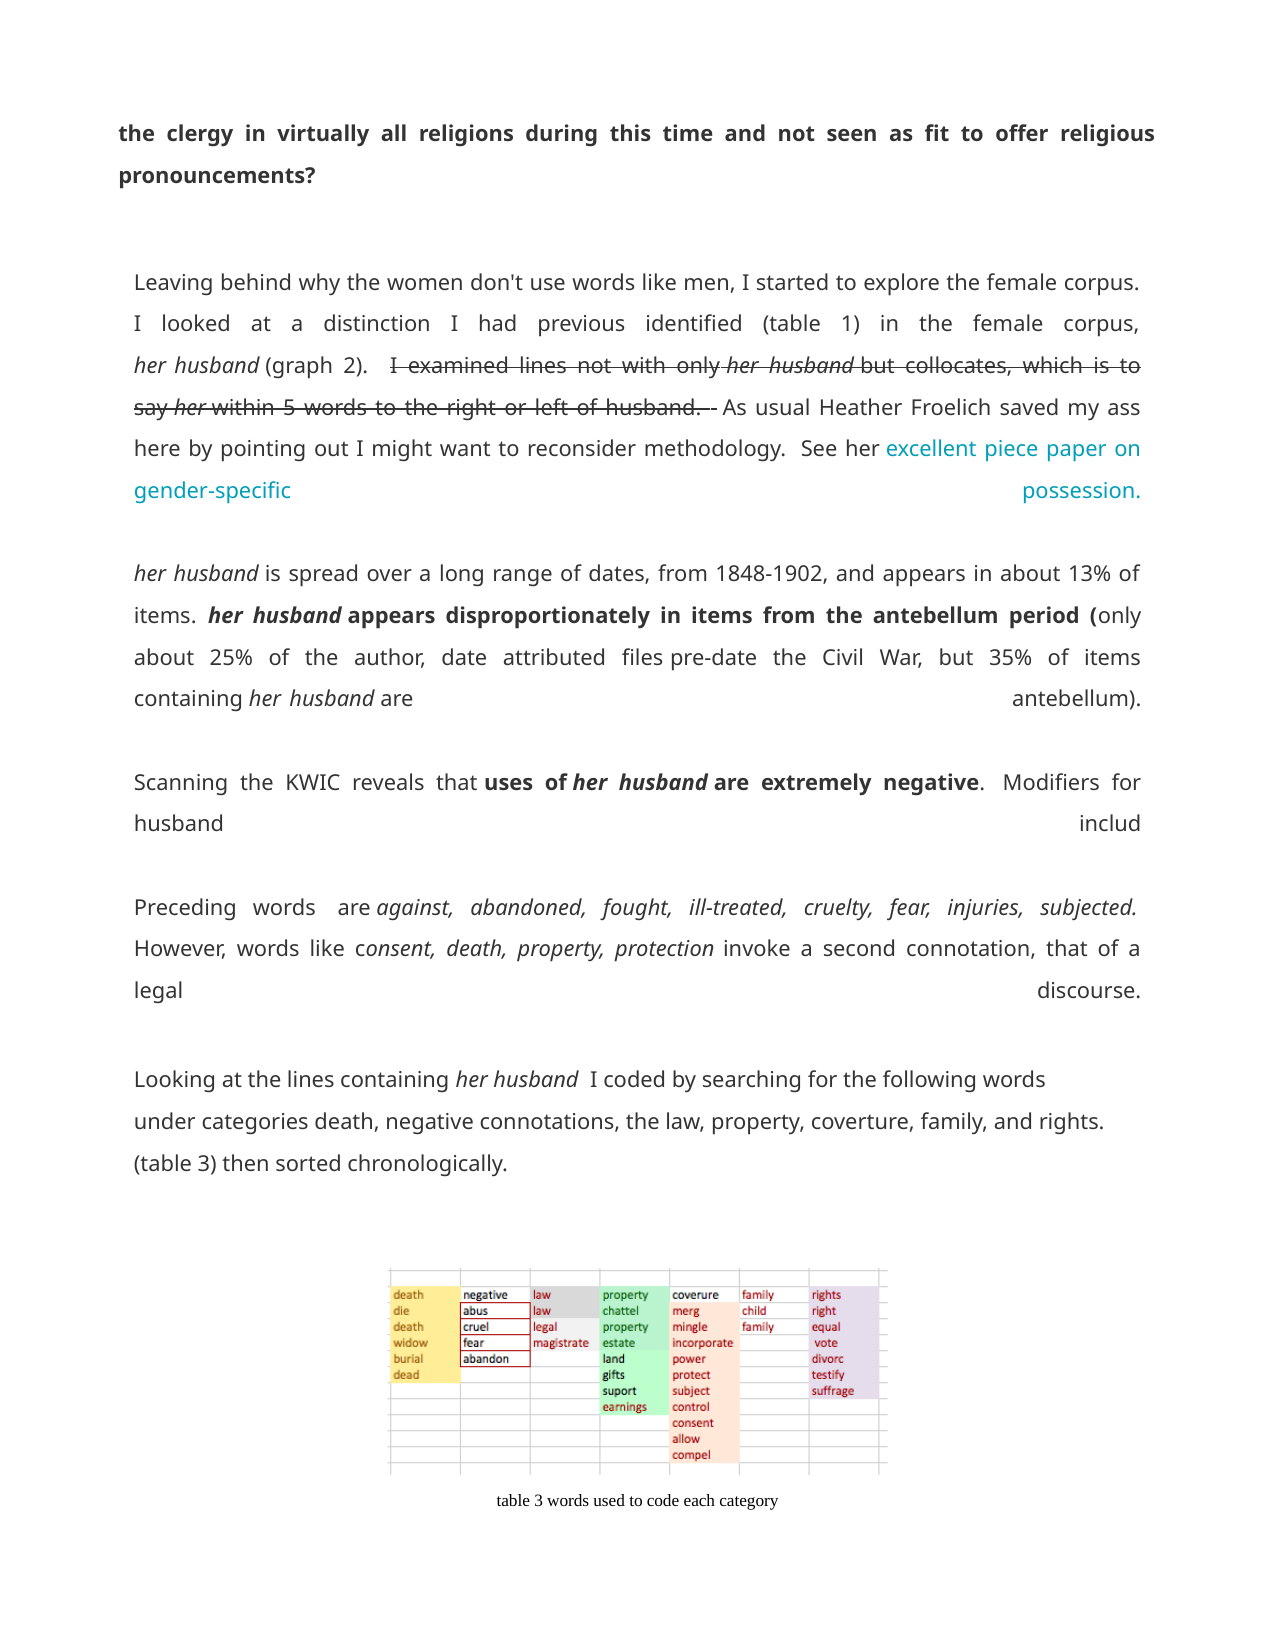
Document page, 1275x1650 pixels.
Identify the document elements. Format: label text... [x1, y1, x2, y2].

text Looking at the lines containing her husband I coded by searching for the following words under categories death, negative connotations, the law, property, coverture, family, and rights. (table 3) then sorted chronologically. [134, 1064, 1141, 1177]
text the clergy in virtually all religions during this time and not seen as fit to offer religious pronouncements? [118, 118, 1157, 189]
picture [387, 1268, 888, 1475]
text Leaving behind why the women don't use words like men, I started to explore the female corpus. I looked at a distinction I had previous identified (table 1) in the female corpus, her husband (graph 2). I examined lines not with only her husband but collocates, which is to say her within 5 words to the right or left of husband. As usual Heather Froelich saved my ass here by pointing out I might want to reconsider methodology. See her excellent piece paper on gender-specific possession. her husband is spread over a long range of dates, from 1848-1902, and appears in about 13% of items. her husband appears disproportionately in items from the antebellum period (only about 25% of the author, date attributed files pre-date the Civil War, but 35% of items containing her husband are antebellum). Scanning the KWIC reveals that uses of her husband are extremely negative. Modifiers for husband includ Preceding words are against, abandoned, fought, ill-treated, cruelty, fear, injuries, subjected. However, words like consent, death, property, protection invoke a second connotation, that of a legal discourse. [134, 225, 1141, 1045]
table_cell table 3 words used to code each category [370, 1490, 905, 1510]
table_header [370, 1253, 905, 1490]
